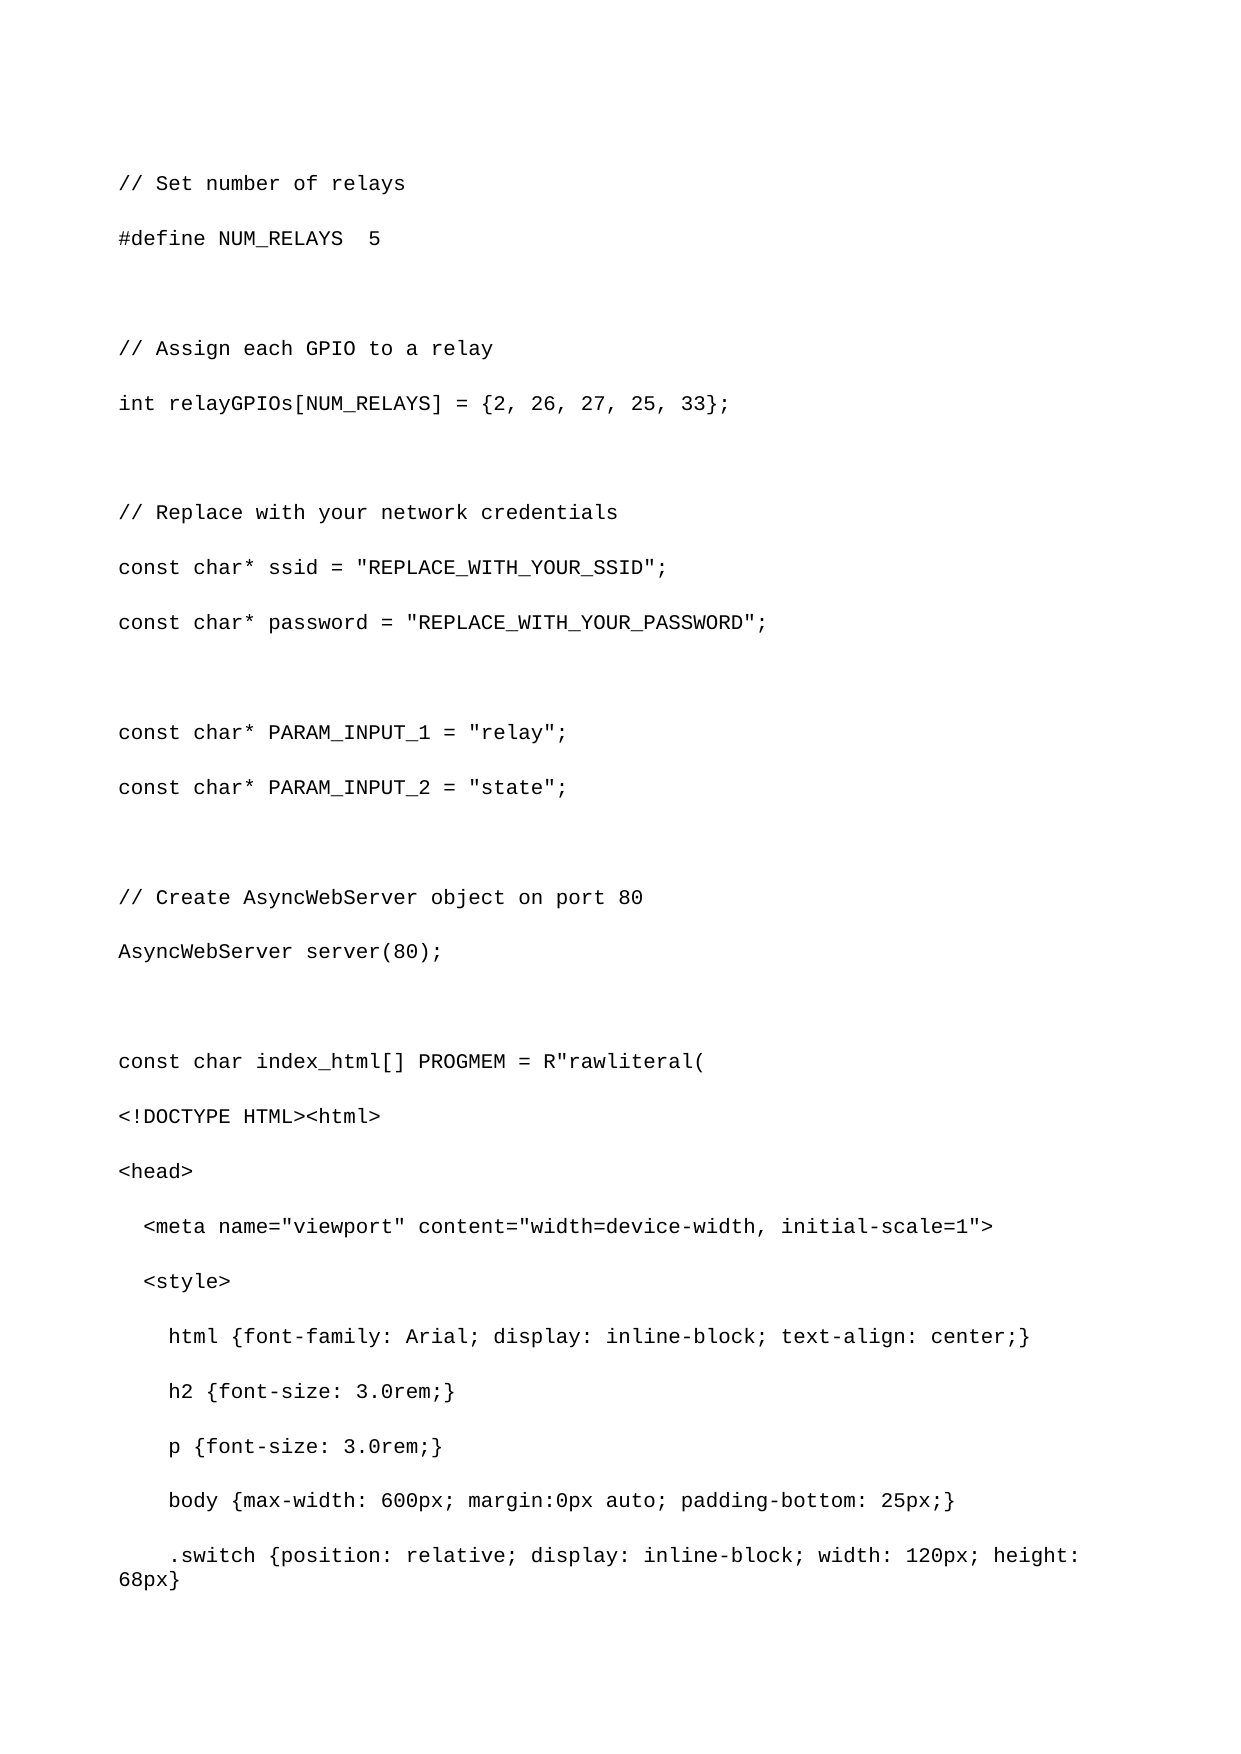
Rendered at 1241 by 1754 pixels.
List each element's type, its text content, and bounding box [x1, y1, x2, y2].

text <head> [118, 1161, 1122, 1185]
text const char* PARAM_INPUT_2 = "state"; [118, 777, 1122, 801]
text #define NUM_RELAYS 5 [118, 228, 1122, 252]
text const char* PARAM_INPUT_1 = "relay"; [118, 722, 1122, 746]
text // Replace with your network credentials [118, 502, 1122, 526]
text const char* ssid = "REPLACE_WITH_YOUR_SSID"; [118, 557, 1122, 581]
text int relayGPIOs[NUM_RELAYS] = {2, 26, 27, 25, 33}; [118, 393, 1122, 416]
text body {max-width: 600px; margin:0px auto; padding-bottom: 25px;} [118, 1491, 1122, 1514]
text // Create AsyncWebServer object on port 80 [118, 887, 1122, 910]
text h2 {font-size: 3.0rem;} [118, 1381, 1122, 1404]
text .switch {position: relative; display: inline-block; width: 120px; height: 68px} [118, 1545, 1122, 1593]
text AsyncWebServer server(80); [118, 942, 1122, 965]
text const char* password = "REPLACE_WITH_YOUR_PASSWORD"; [118, 612, 1122, 636]
text <style> [118, 1271, 1122, 1294]
text p {font-size: 3.0rem;} [118, 1436, 1122, 1459]
text <!DOCTYPE HTML><html> [118, 1106, 1122, 1130]
text <meta name="viewport" content="width=device-width, initial-scale=1"> [118, 1216, 1122, 1240]
text html {font-family: Arial; display: inline-block; text-align: center;} [118, 1326, 1122, 1349]
text const char index_html[] PROGMEM = R"rawliteral( [118, 1051, 1122, 1075]
text // Assign each GPIO to a relay [118, 338, 1122, 361]
text // Set number of relays [118, 173, 1122, 197]
